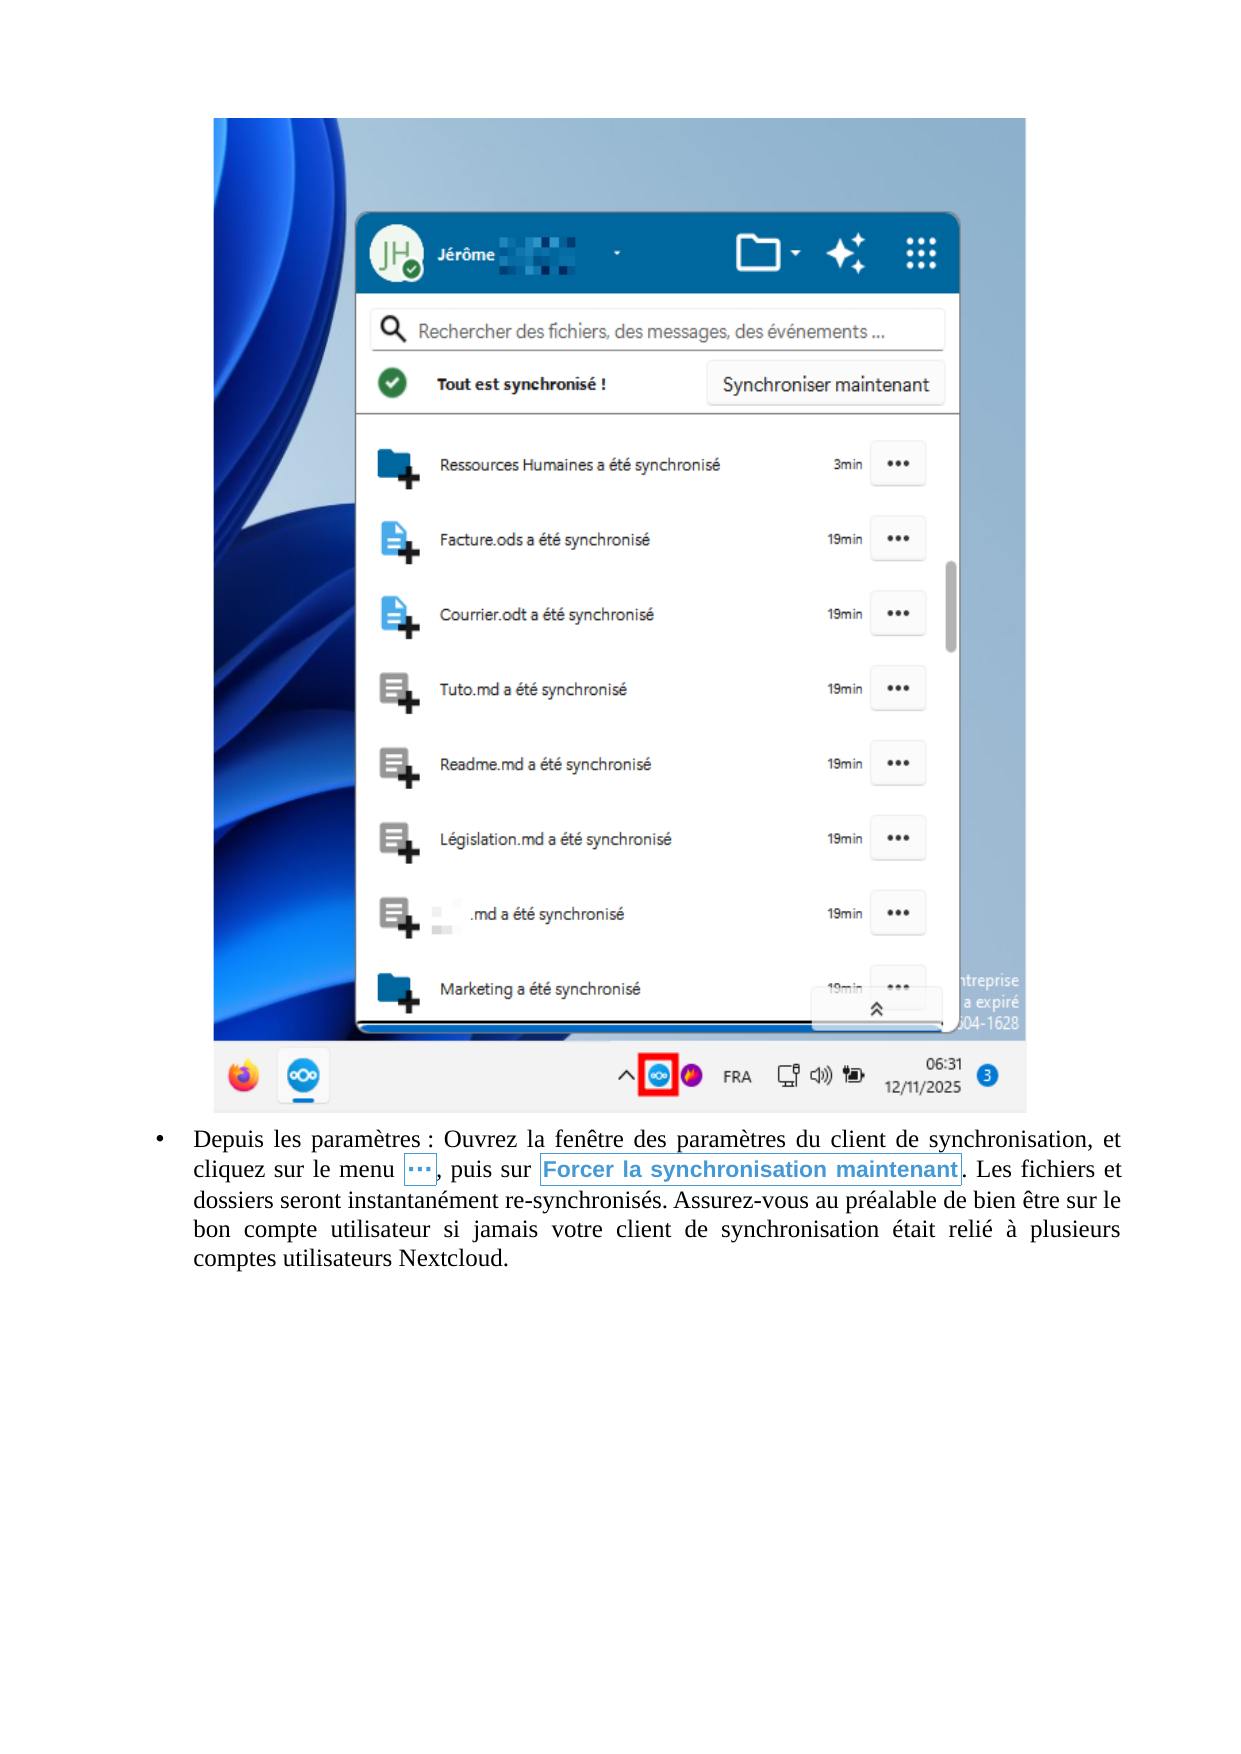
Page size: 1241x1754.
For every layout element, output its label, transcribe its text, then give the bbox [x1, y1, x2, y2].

picture [213, 118, 1027, 1113]
list Depuis les paramètres : Ouvrez la fenêtre des paramètres du client de synchronisation, et cliquez sur le menu ⋅⋅⋅, puis sur Forcer la synchronisation maintenant. Les fichiers et dossiers seront instantanément re-synchronisés. Assurez-vous au préalable de bien être sur le bon compte utilisateur si jamais votre client de synchronisation était relié à plusieurs comptes utilisateurs Nextcloud. [156, 1124, 1122, 1272]
